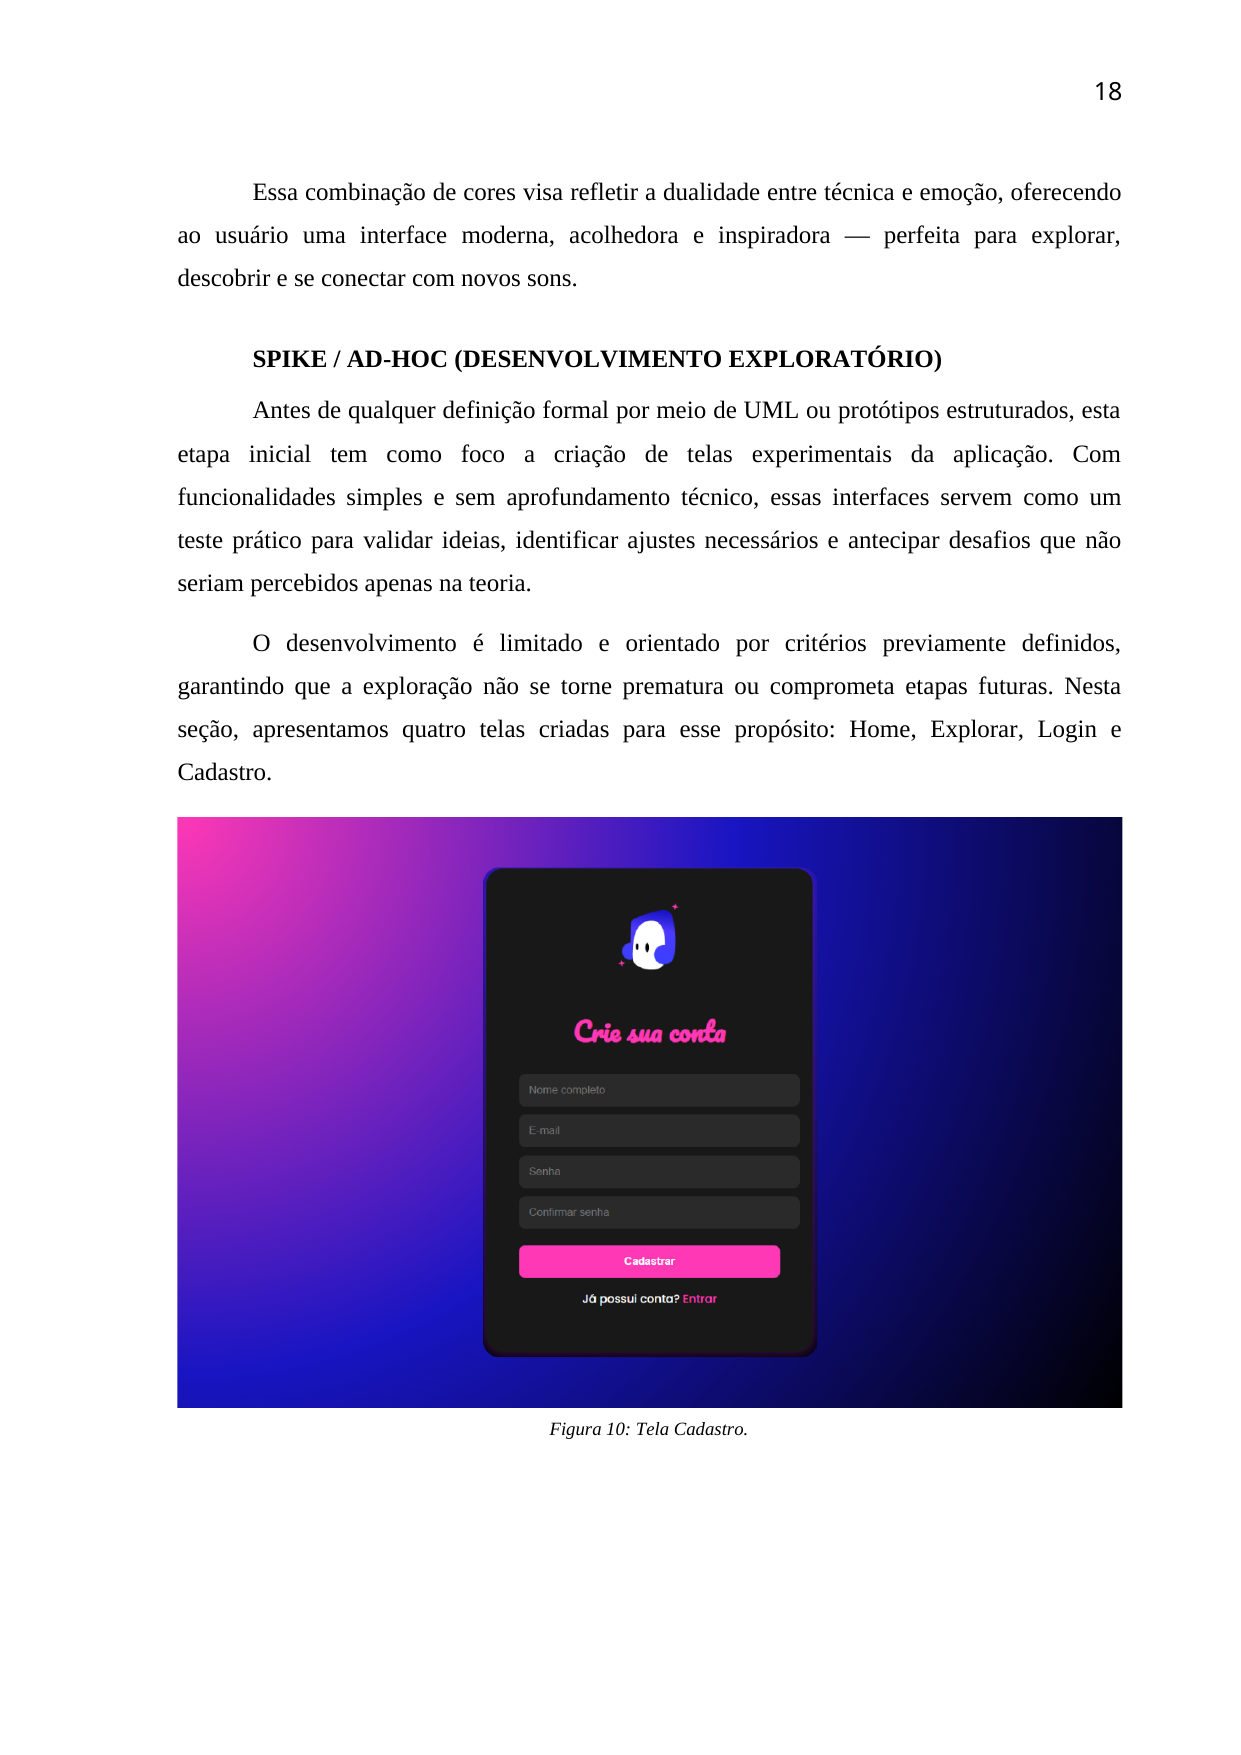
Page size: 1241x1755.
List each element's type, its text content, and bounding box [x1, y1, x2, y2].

text Essa combinação de cores visa refletir a dualidade entre técnica e emoção, oferecendo ao usuário uma interface moderna, acolhedora e inspiradora — perfeita para explorar, descobrir e se conectar com novos sons. [177, 177, 1122, 292]
text Figura 10: Tela Cadastro. [177, 1408, 1122, 1440]
subtitle SPIKE / AD-HOC (DESENVOLVIMENTO EXPLORATÓRIO) [252, 344, 1122, 373]
text Antes de qualquer definição formal por meio de UML ou protótipos estruturados, esta etapa inicial tem como foco a criação de telas experimentais da aplicação. Com funcionalidades simples e sem aprofundamento técnico, essas interfaces servem como um teste prático para validar ideias, identificar ajustes necessários e antecipar desafios que não seriam percebidos apenas na teoria. [177, 396, 1122, 597]
text O desenvolvimento é limitado e orientado por critérios previamente definidos, garantindo que a exploração não se torne prematura ou comprometa etapas futuras. Nesta seção, apresentamos quatro telas criadas para esse propósito: Home, Explorar, Login e Cadastro. [177, 628, 1122, 786]
